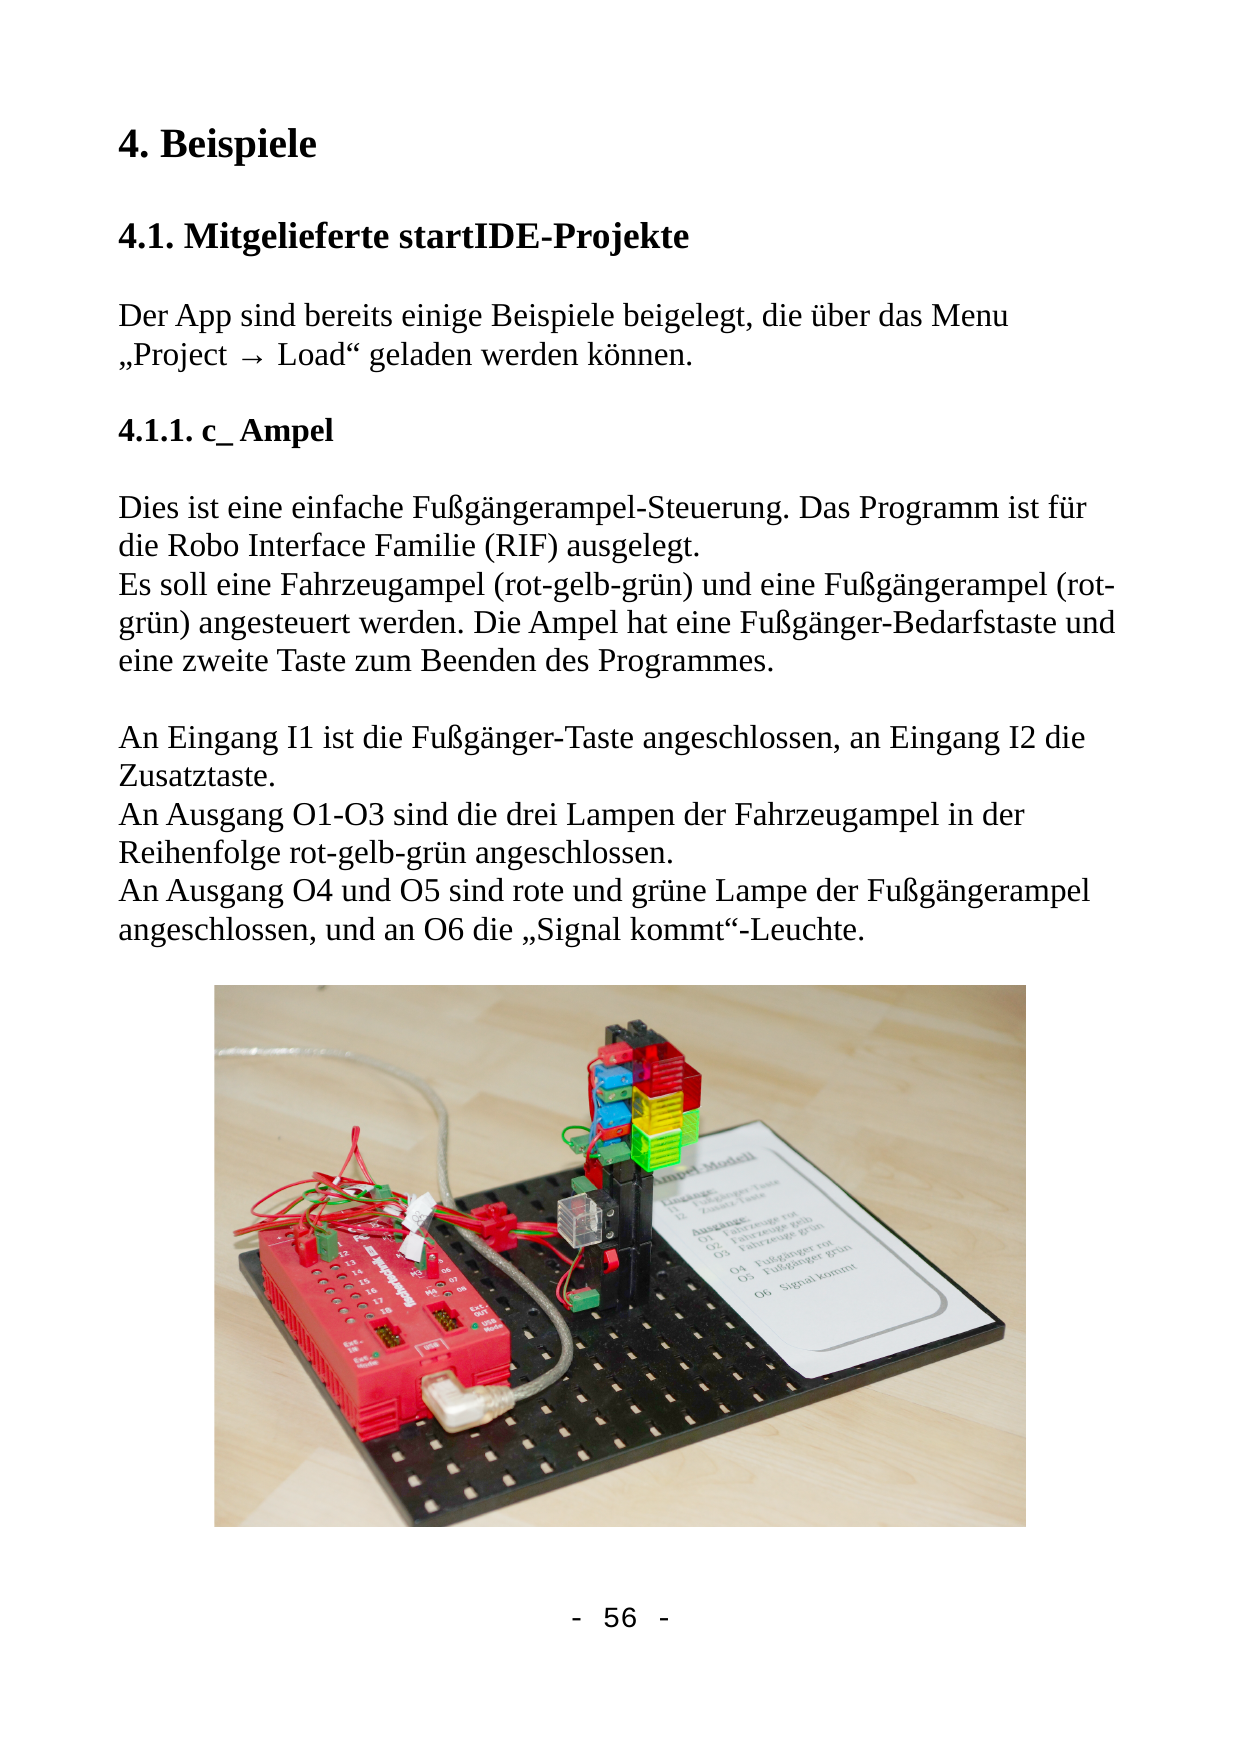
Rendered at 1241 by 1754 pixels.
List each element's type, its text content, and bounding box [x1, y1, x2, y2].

text An Ausgang O4 und O5 sind rote und grüne Lampe der Fußgängerampel angeschlossen, und an O6 die „Signal kommt“-Leuchte. [118, 870, 1122, 947]
text An Eingang I1 ist die Fußgänger-Taste angeschlossen, an Eingang I2 die Zusatztaste. [118, 717, 1122, 794]
text Der App sind bereits einige Beispiele beigelegt, die über das Menu „Project → Load“ geladen werden können. [118, 295, 1122, 372]
text 4.1.1. c_ Ampel [118, 410, 1122, 449]
text Es soll eine Fahrzeugampel (rot-gelb-grün) und eine Fußgängerampel (rot-grün) angesteuert werden. Die Ampel hat eine Fußgänger-Bedarfstaste und eine zweite Taste zum Beenden des Programmes. [118, 564, 1122, 679]
text An Ausgang O1-O3 sind die drei Lampen der Fahrzeugampel in der Reihenfolge rot-gelb-grün angeschlossen. [118, 794, 1122, 870]
picture [214, 985, 1026, 1527]
text 4. Beispiele [118, 118, 1122, 166]
text Dies ist eine einfache Fußgängerampel-Steuerung. Das Programm ist für die Robo Interface Familie (RIF) ausgelegt. [118, 487, 1122, 564]
text 4.1. Mitgelieferte startIDE-Projekte [118, 214, 1122, 257]
